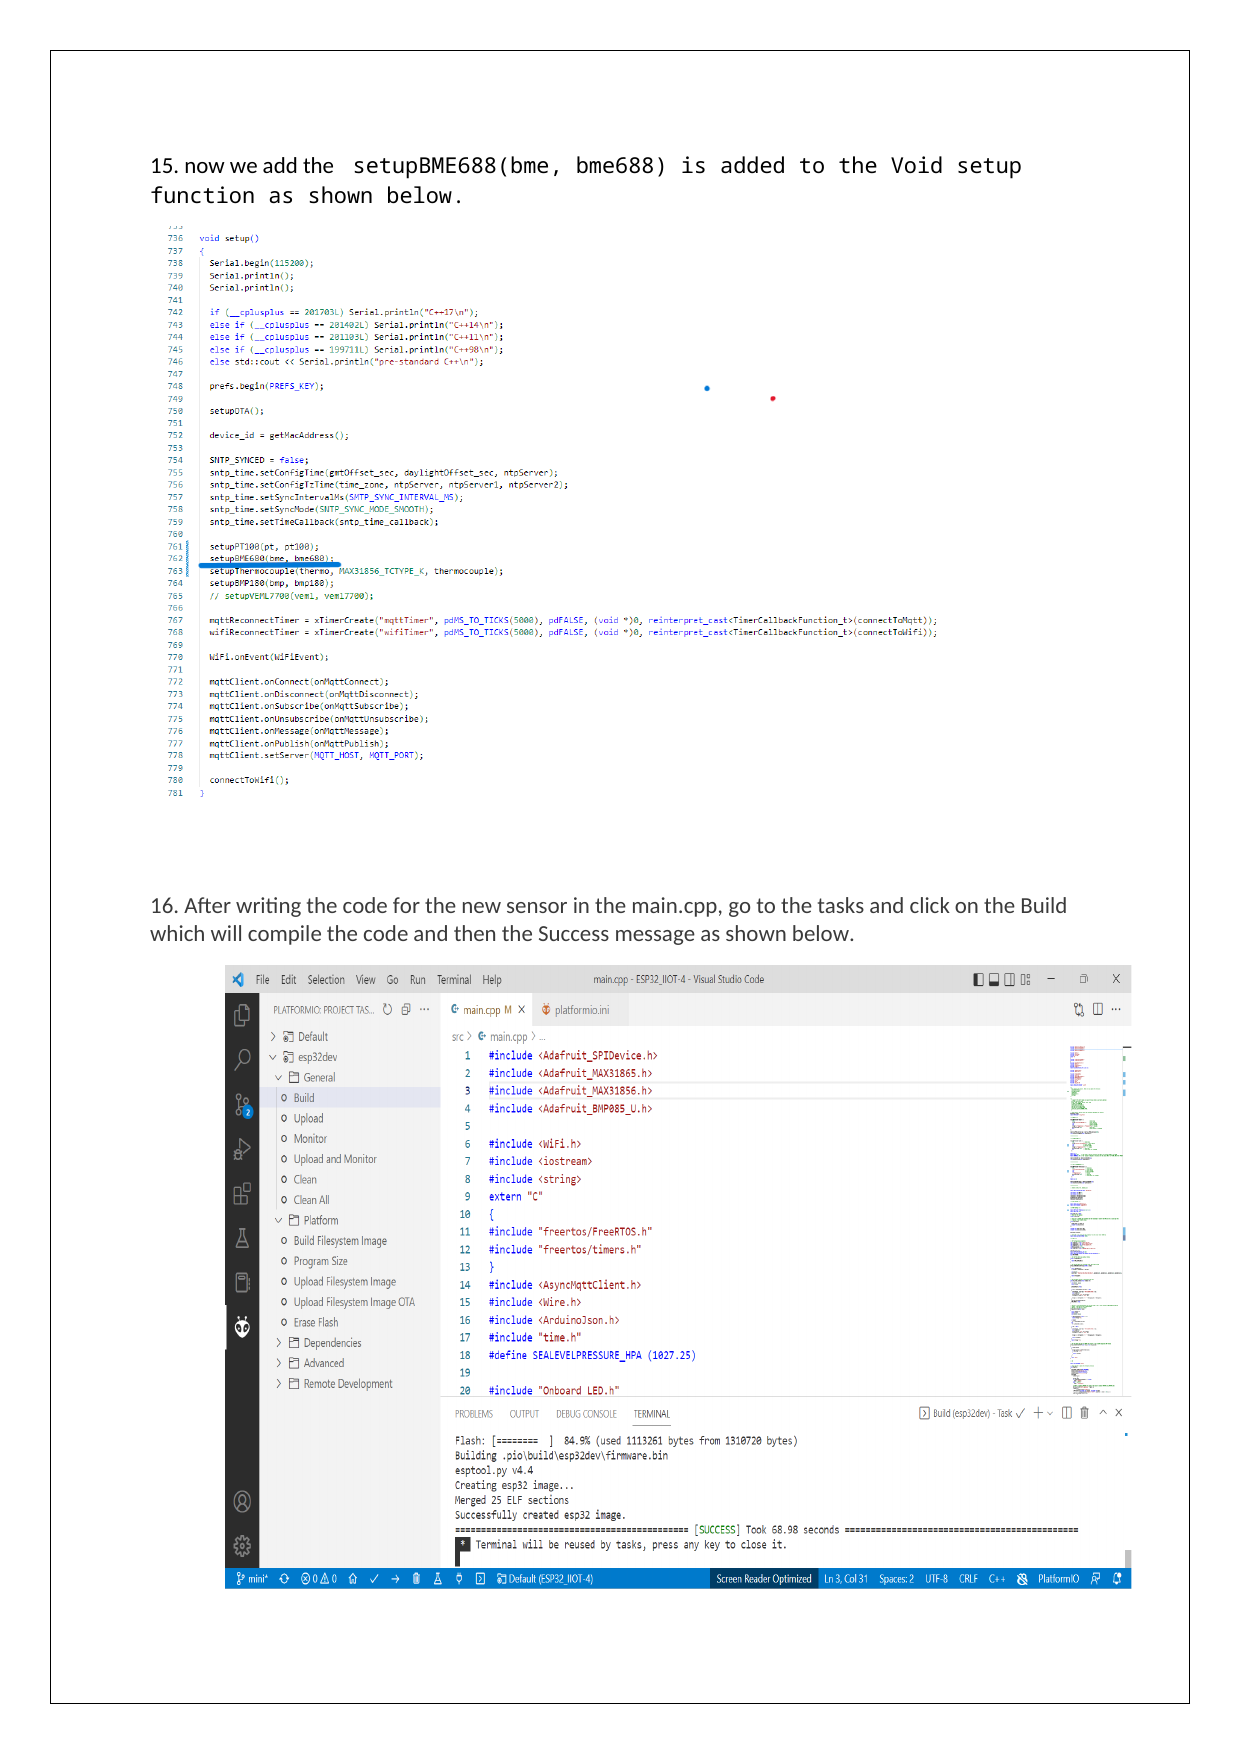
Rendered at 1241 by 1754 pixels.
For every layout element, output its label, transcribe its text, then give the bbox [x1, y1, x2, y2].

text 16. After writing the code for the new sensor in the main.cpp, go to the tasks and click on the Build which will compile the code and then the Success message as shown below. [150, 891, 1090, 948]
text 15. now we add the setupBME688(bme, bme688) is added to the Void setup function as shown below. [150, 150, 1090, 209]
